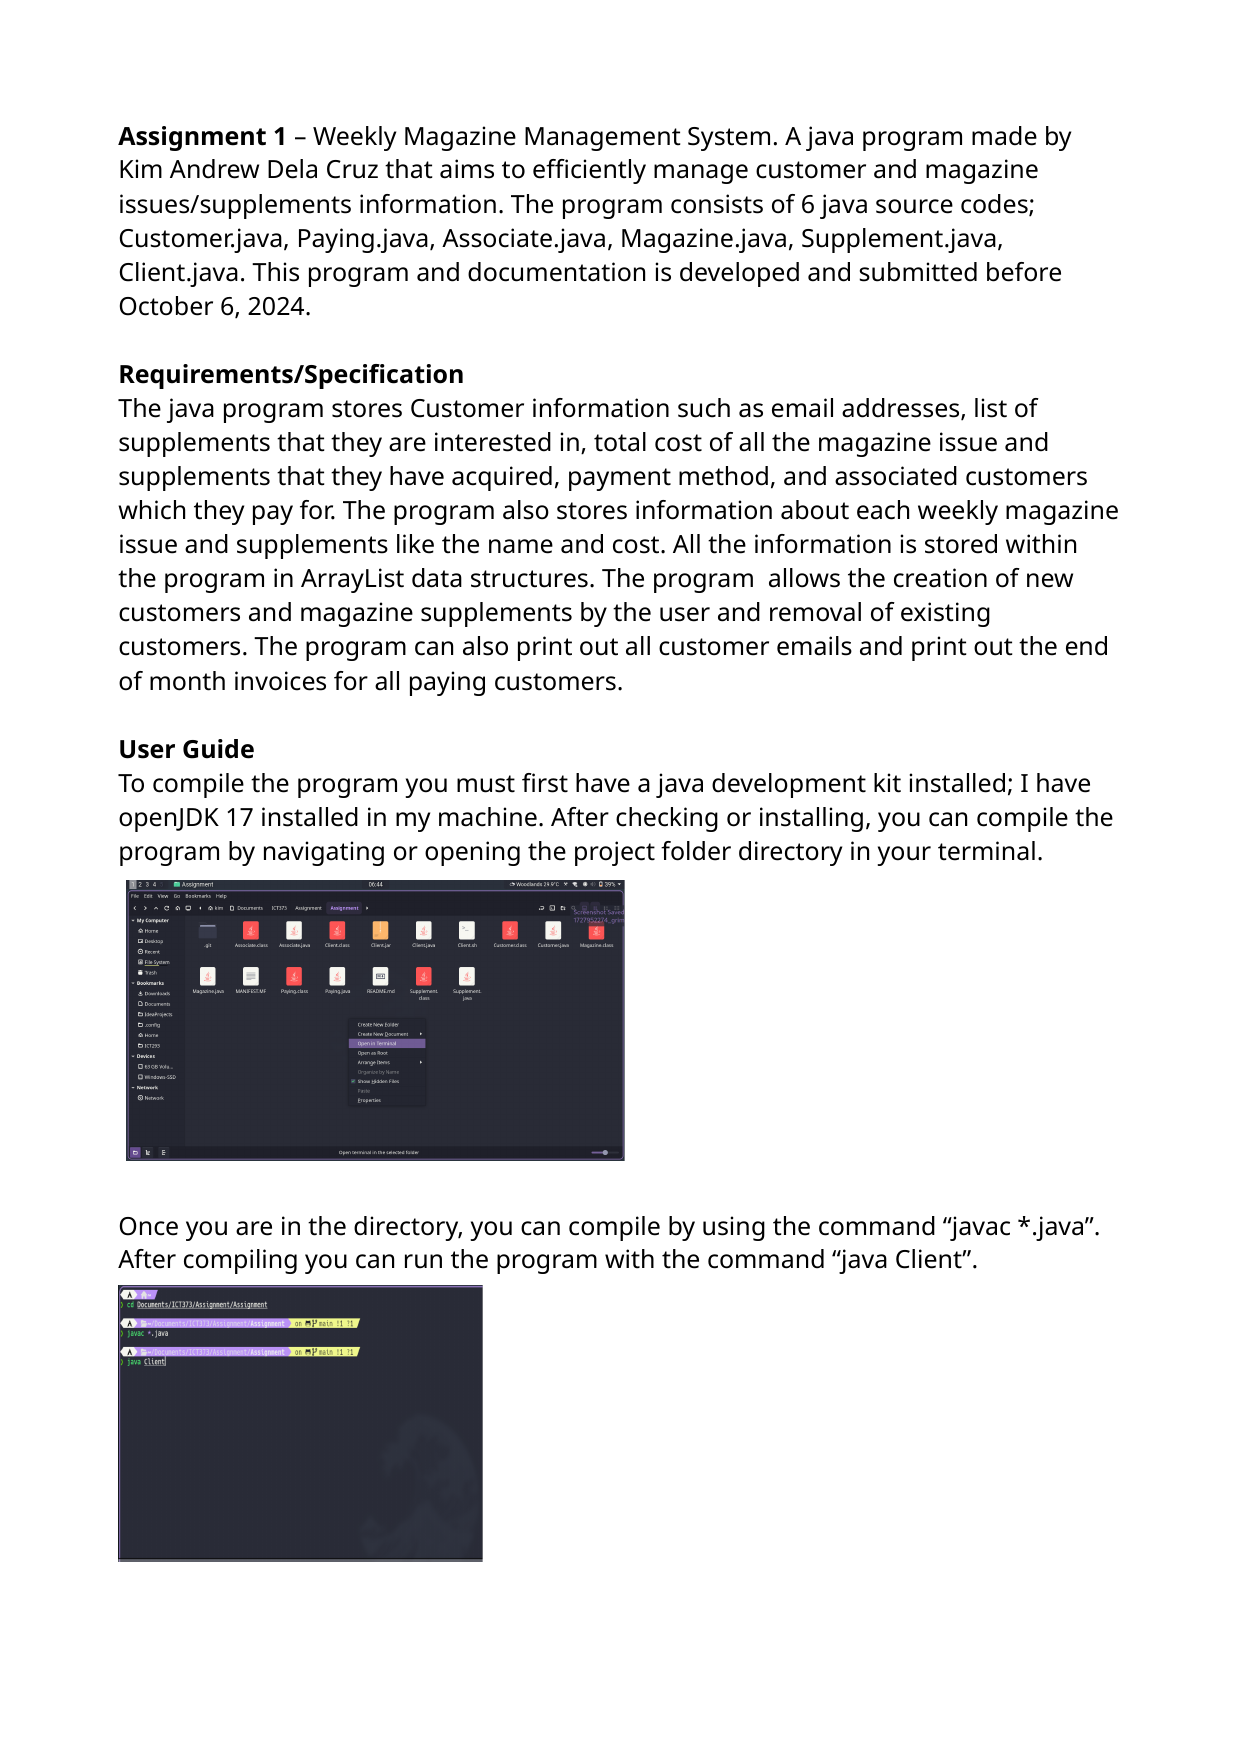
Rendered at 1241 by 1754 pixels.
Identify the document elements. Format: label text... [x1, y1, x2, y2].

text User Guide [118, 731, 1122, 765]
text Once you are in the directory, you can compile by using the command “javac *.java”. After compiling you can run the program with the command “java Client”. [118, 1208, 1122, 1276]
text The java program stores Customer information such as email addresses, list of supplements that they are interested in, total cost of all the magazine issue and supplements that they have acquired, payment method, and associated customers which they pay for. The program also stores information about each weekly magazine issue and supplements like the name and cost. All the information is stored within the program in ArrayList data structures. The program allows the creation of new customers and magazine supplements by the user and removal of existing customers. The program can also print out all customer emails and print out the end of month invoices for all paying customers. [118, 391, 1122, 697]
text Requirements/Specification [118, 357, 1122, 391]
picture [118, 1285, 483, 1562]
picture [126, 880, 625, 1161]
text Assignment 1 – Weekly Magazine Management System. A java program made by Kim Andrew Dela Cruz that aims to efficiently manage customer and magazine issues/supplements information. The program consists of 6 java source codes; Customer.java, Paying.java, Associate.java, Magazine.java, Supplement.java, Client.java. This program and documentation is developed and submitted before October 6, 2024. [118, 118, 1122, 322]
text To compile the program you must first have a java development kit installed; I have openJDK 17 installed in my machine. After checking or installing, you can compile the program by navigating or opening the project folder directory in your terminal. [118, 765, 1122, 867]
